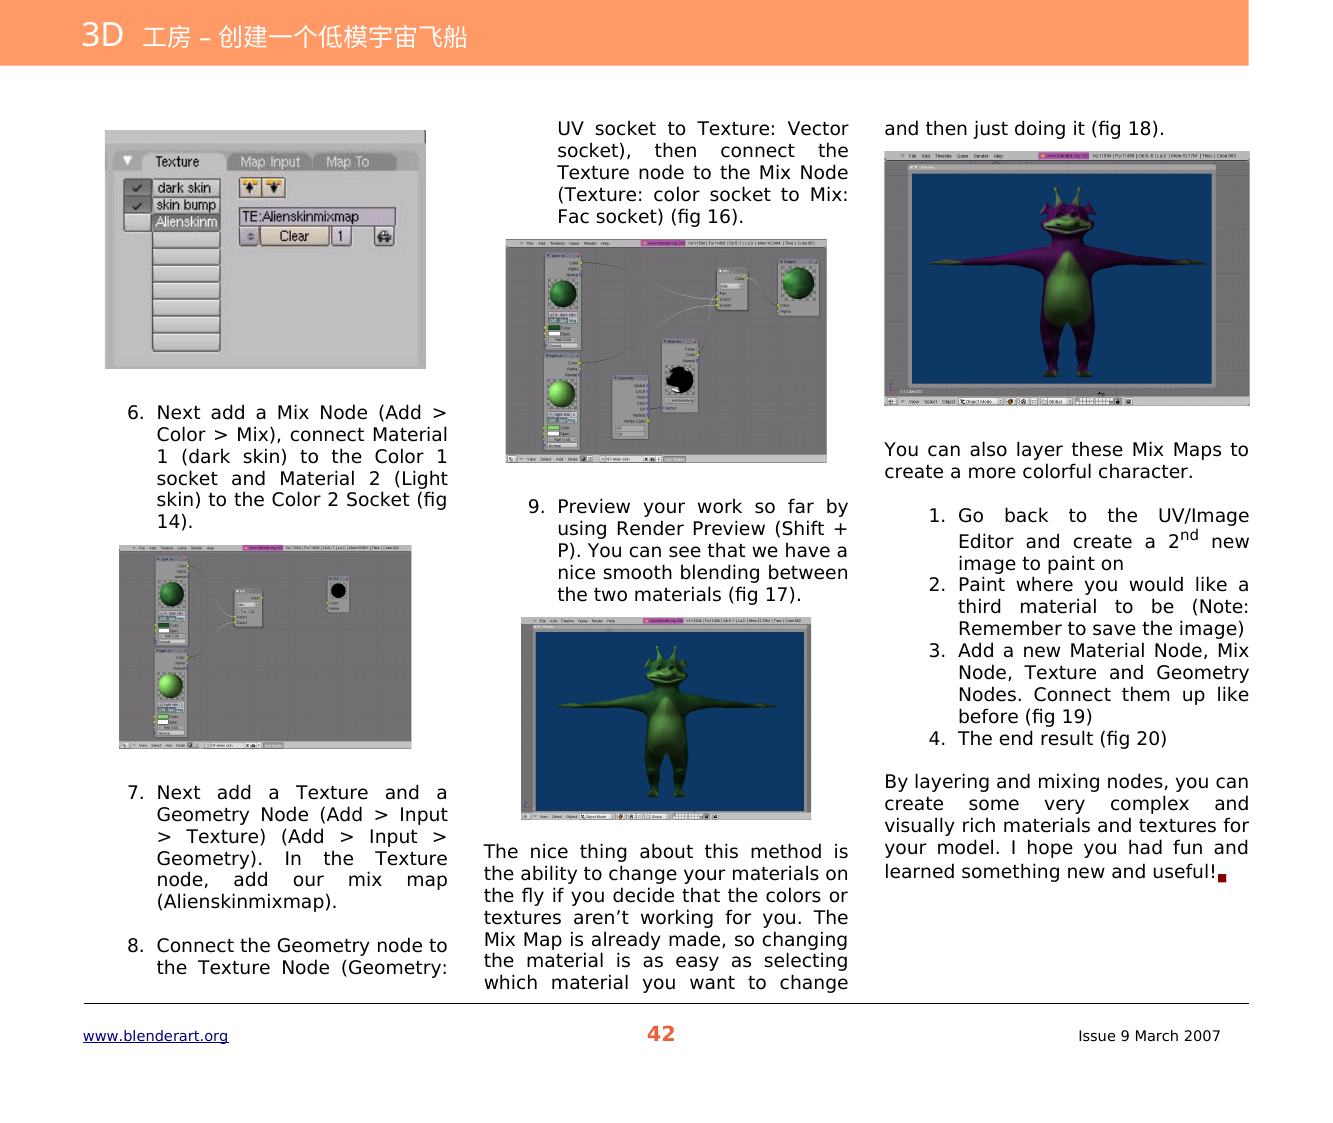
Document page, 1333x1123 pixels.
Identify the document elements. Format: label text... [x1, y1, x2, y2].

text and then just doing it (fig 18). [884, 118, 1249, 140]
list Connect the Geometry node to the Texture Node (Geometry: [127, 935, 448, 979]
list Paint where you would like a third material to be (Note: Remember to save the image) [928, 574, 1249, 640]
picture [884, 151, 1250, 406]
list Go back to the UV/Image Editor and create a 2nd new image to paint on [928, 505, 1249, 574]
list UV socket to Texture: Vector socket), then connect the Texture node to the Mix Node (Texture: color socket to Mix: Fac socket) (fig 16). [528, 118, 849, 227]
picture [505, 239, 827, 463]
picture [104, 130, 426, 369]
list Preview your work so far by using Render Preview (Shift + P). You can see that we have a nice smooth blending between the two materials (fig 17). [528, 496, 849, 606]
list Next add a Texture and a Geometry Node (Add > Input > Texture) (Add > Input > Geometry). In the Texture node, add our mix map (Alienskinmixmap). [127, 782, 448, 913]
list The end result (fig 20) [928, 727, 1249, 749]
text The nice thing about this method is the ability to change your materials on the fly if you decide that the colors or textures aren’t working for you. The Mix Map is already made, so changing the material is as easy as selecting which material you want to change [483, 841, 849, 994]
list Next add a Mix Node (Add > Color > Mix), connect Material 1 (dark skin) to the Color 1 socket and Material 2 (Light skin) to the Color 2 Socket (fig 14). [127, 402, 448, 533]
picture [521, 617, 812, 820]
list Add a new Material Node, Mix Node, Texture and Geometry Nodes. Connect them up like before (fig 19) [928, 640, 1249, 727]
text You can also layer these Mix Maps to create a more colorful character. [884, 439, 1249, 483]
picture [119, 545, 412, 749]
text By layering and mixing nodes, you can create some very complex and visually rich materials and textures for your model. I hope you had fun and learned something new and useful!■ [884, 771, 1249, 884]
